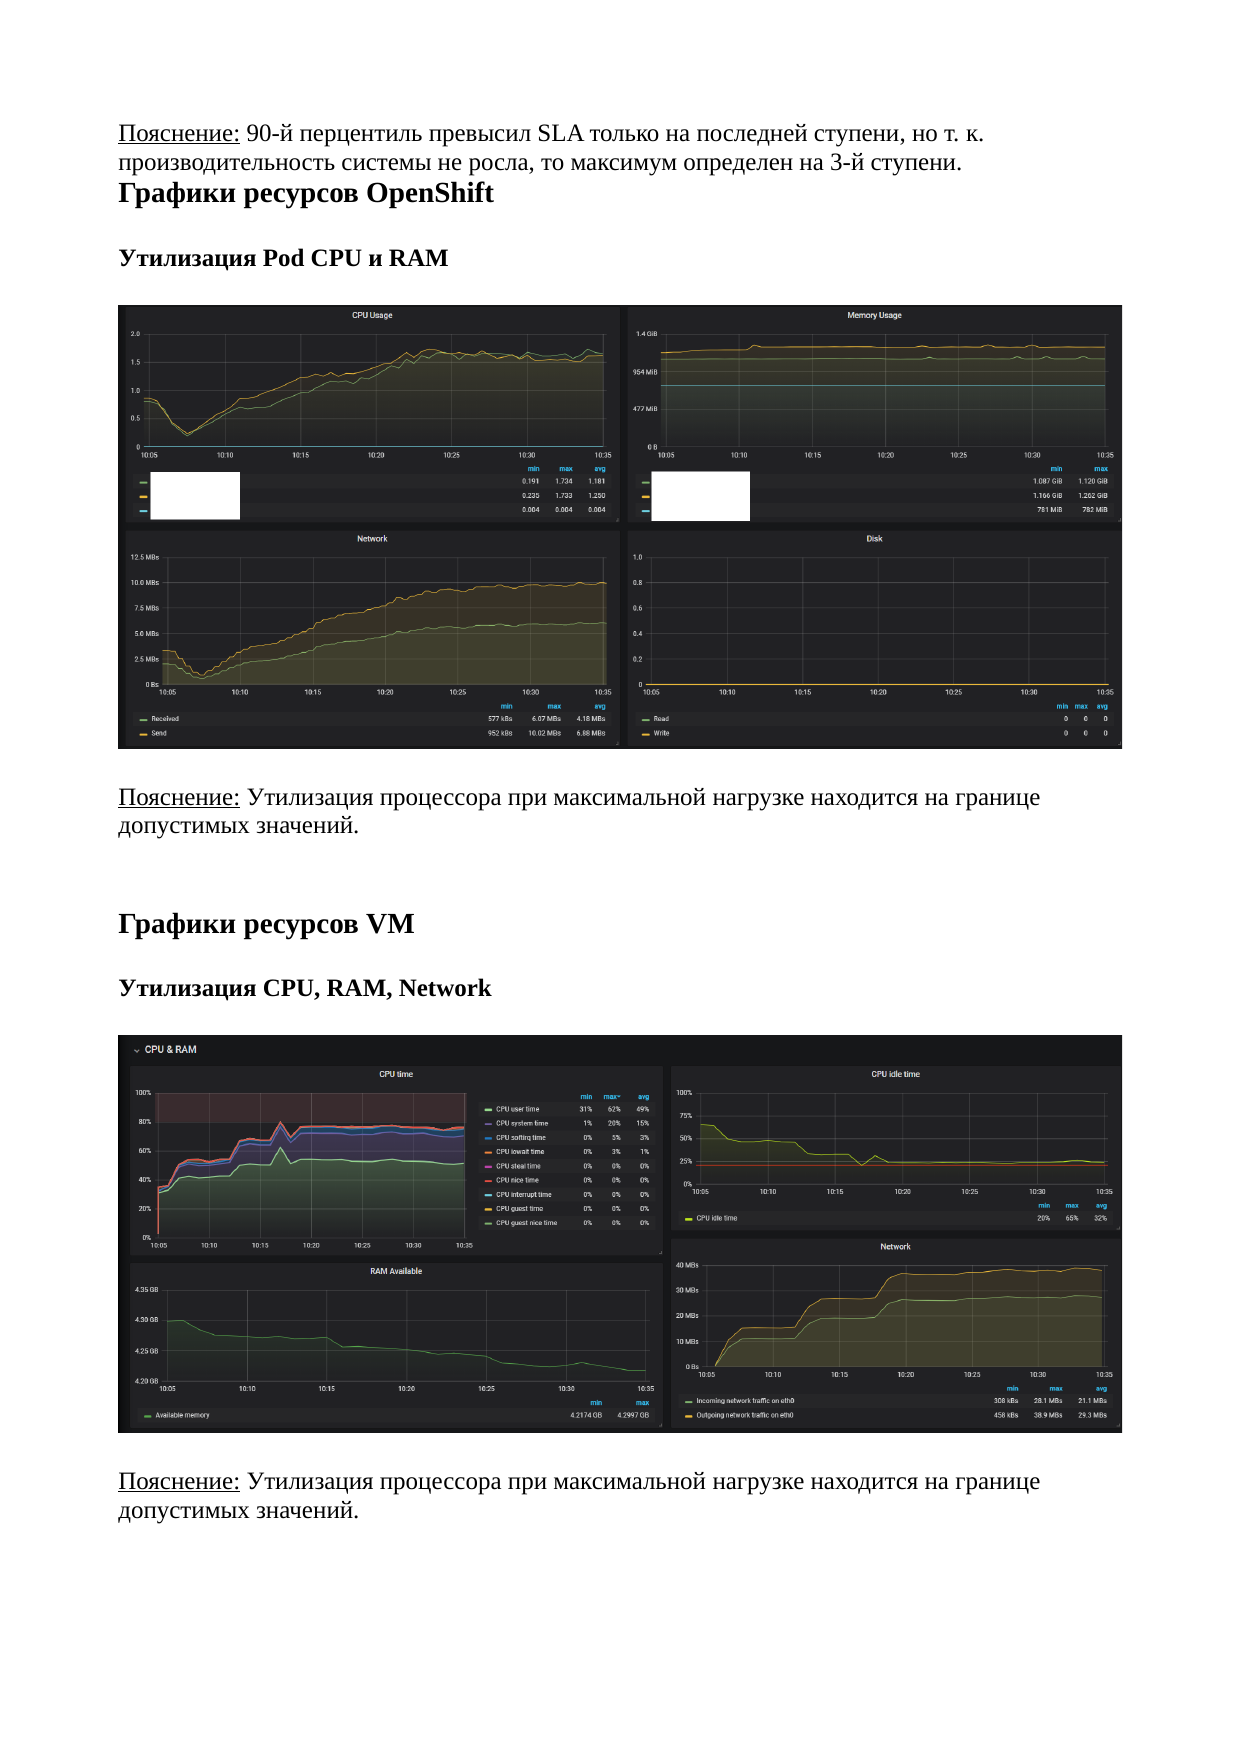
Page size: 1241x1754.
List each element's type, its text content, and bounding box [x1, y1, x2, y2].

text Пояснение: 90-й перцентиль превысил SLA только на последней ступени, но т. к. производительность системы не росла, то максимум определен на 3-й ступени. [118, 118, 1122, 176]
text Утилизация CPU, RAM, Network [118, 973, 1122, 1002]
picture [118, 305, 1123, 749]
picture [118, 1035, 1123, 1433]
text Утилизация Pod CPU и RAM [118, 243, 1122, 271]
text Пояснение: Утилизация процессора при максимальной нагрузке находится на границе допустимых значений. [118, 782, 1122, 839]
text Графики ресурсов OpenShift [118, 176, 1122, 209]
text Пояснение: Утилизация процессора при максимальной нагрузке находится на границе допустимых значений. [118, 1466, 1122, 1523]
text Графики ресурсов VM [118, 906, 1122, 940]
